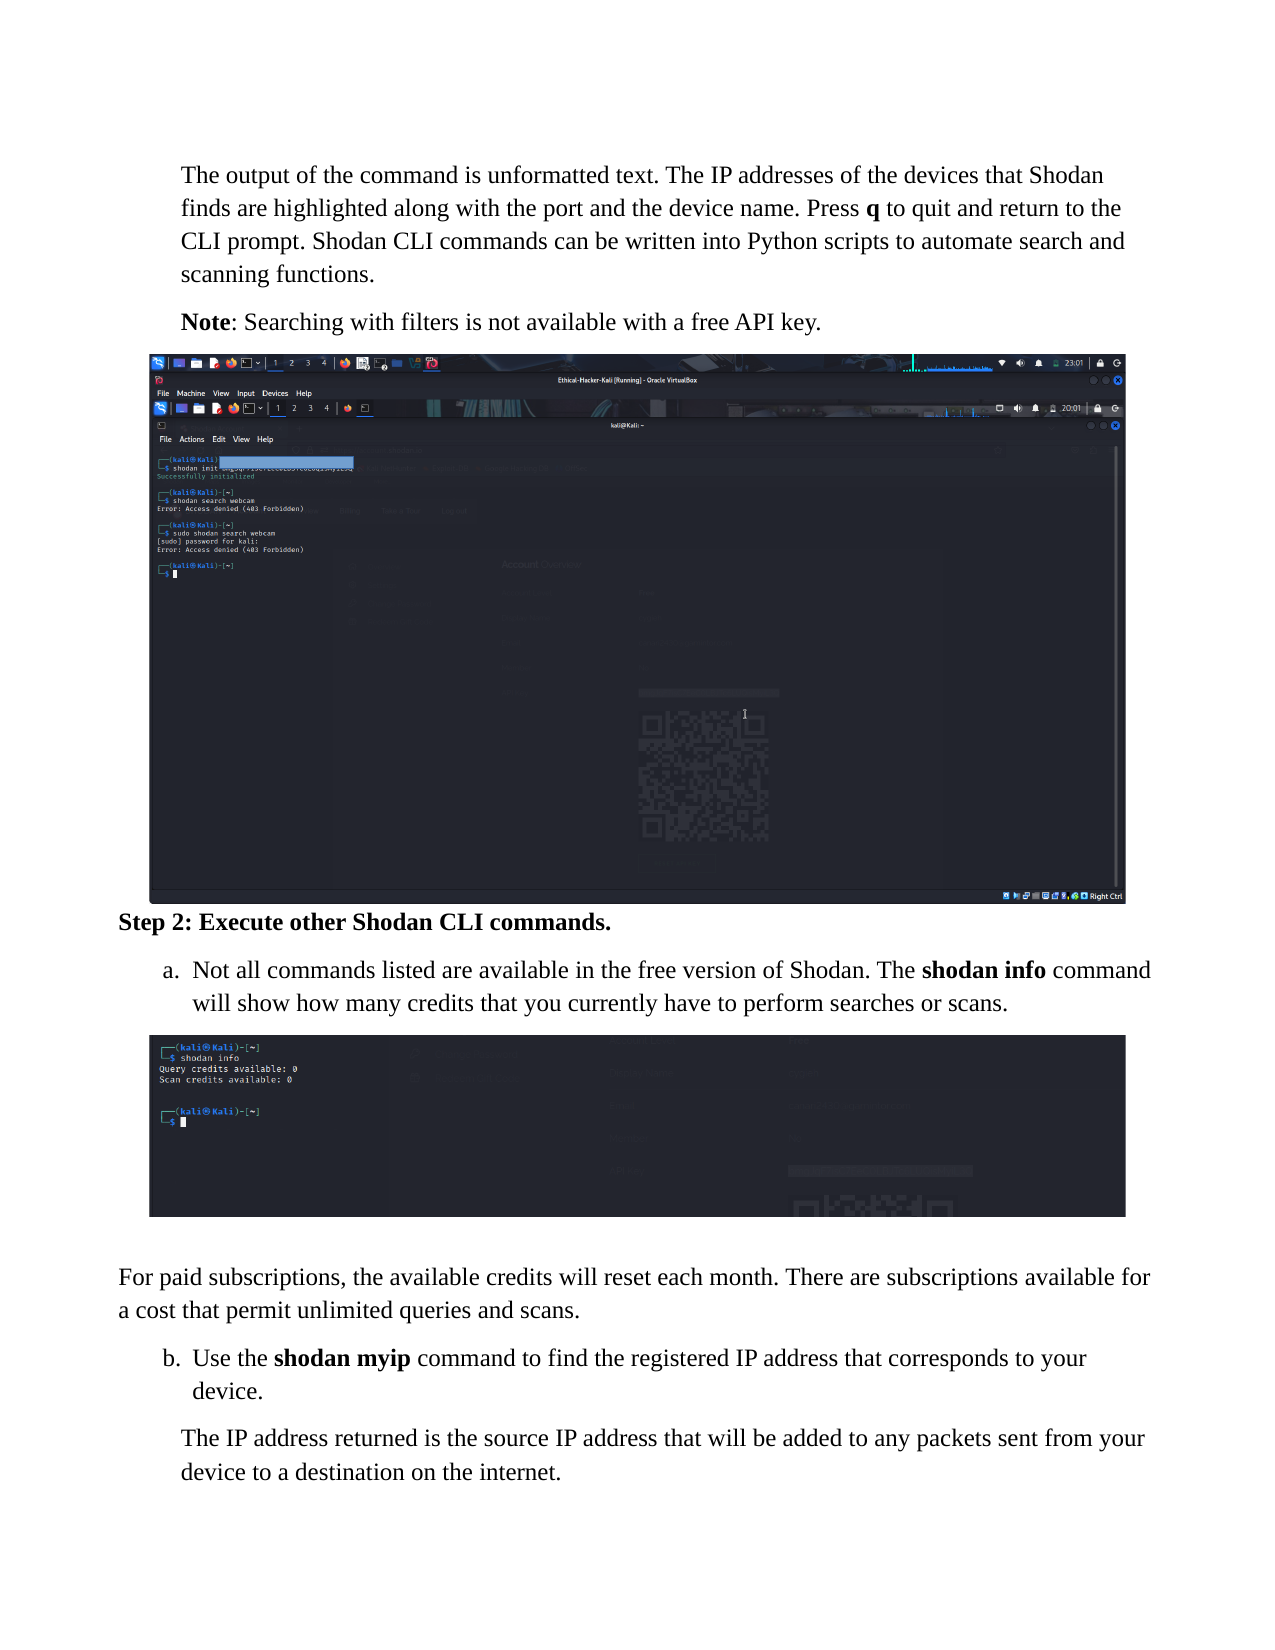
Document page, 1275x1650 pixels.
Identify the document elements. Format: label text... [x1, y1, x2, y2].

text Step 2: Execute other Shodan CLI commands. [118, 354, 1157, 936]
text For paid subscriptions, the available credits will reset each month. There are subscriptions available for a cost that permit unlimited queries and scans. [118, 1262, 1157, 1324]
list Use the shodan myip command to find the registered IP address that corresponds to your device. [162, 1343, 1157, 1405]
text The output of the command is unformatted text. The IP addresses of the devices that Shodan finds are highlighted along with the port and the device name. Press q to quit and return to the CLI prompt. Shodan CLI commands can be written into Python scripts to automate search and scanning functions. [181, 160, 1157, 288]
picture [149, 354, 1126, 904]
picture [149, 1035, 1126, 1217]
text Note: Searching with filters is not available with a free API key. [181, 307, 1157, 335]
list Not all commands listed are available in the free version of Shodan. The shodan info command will show how many credits that you currently have to perform searches or scans. [162, 955, 1157, 1017]
text The IP address returned is the source IP address that will be added to any packets sent from your device to a destination on the internet. [181, 1423, 1157, 1485]
